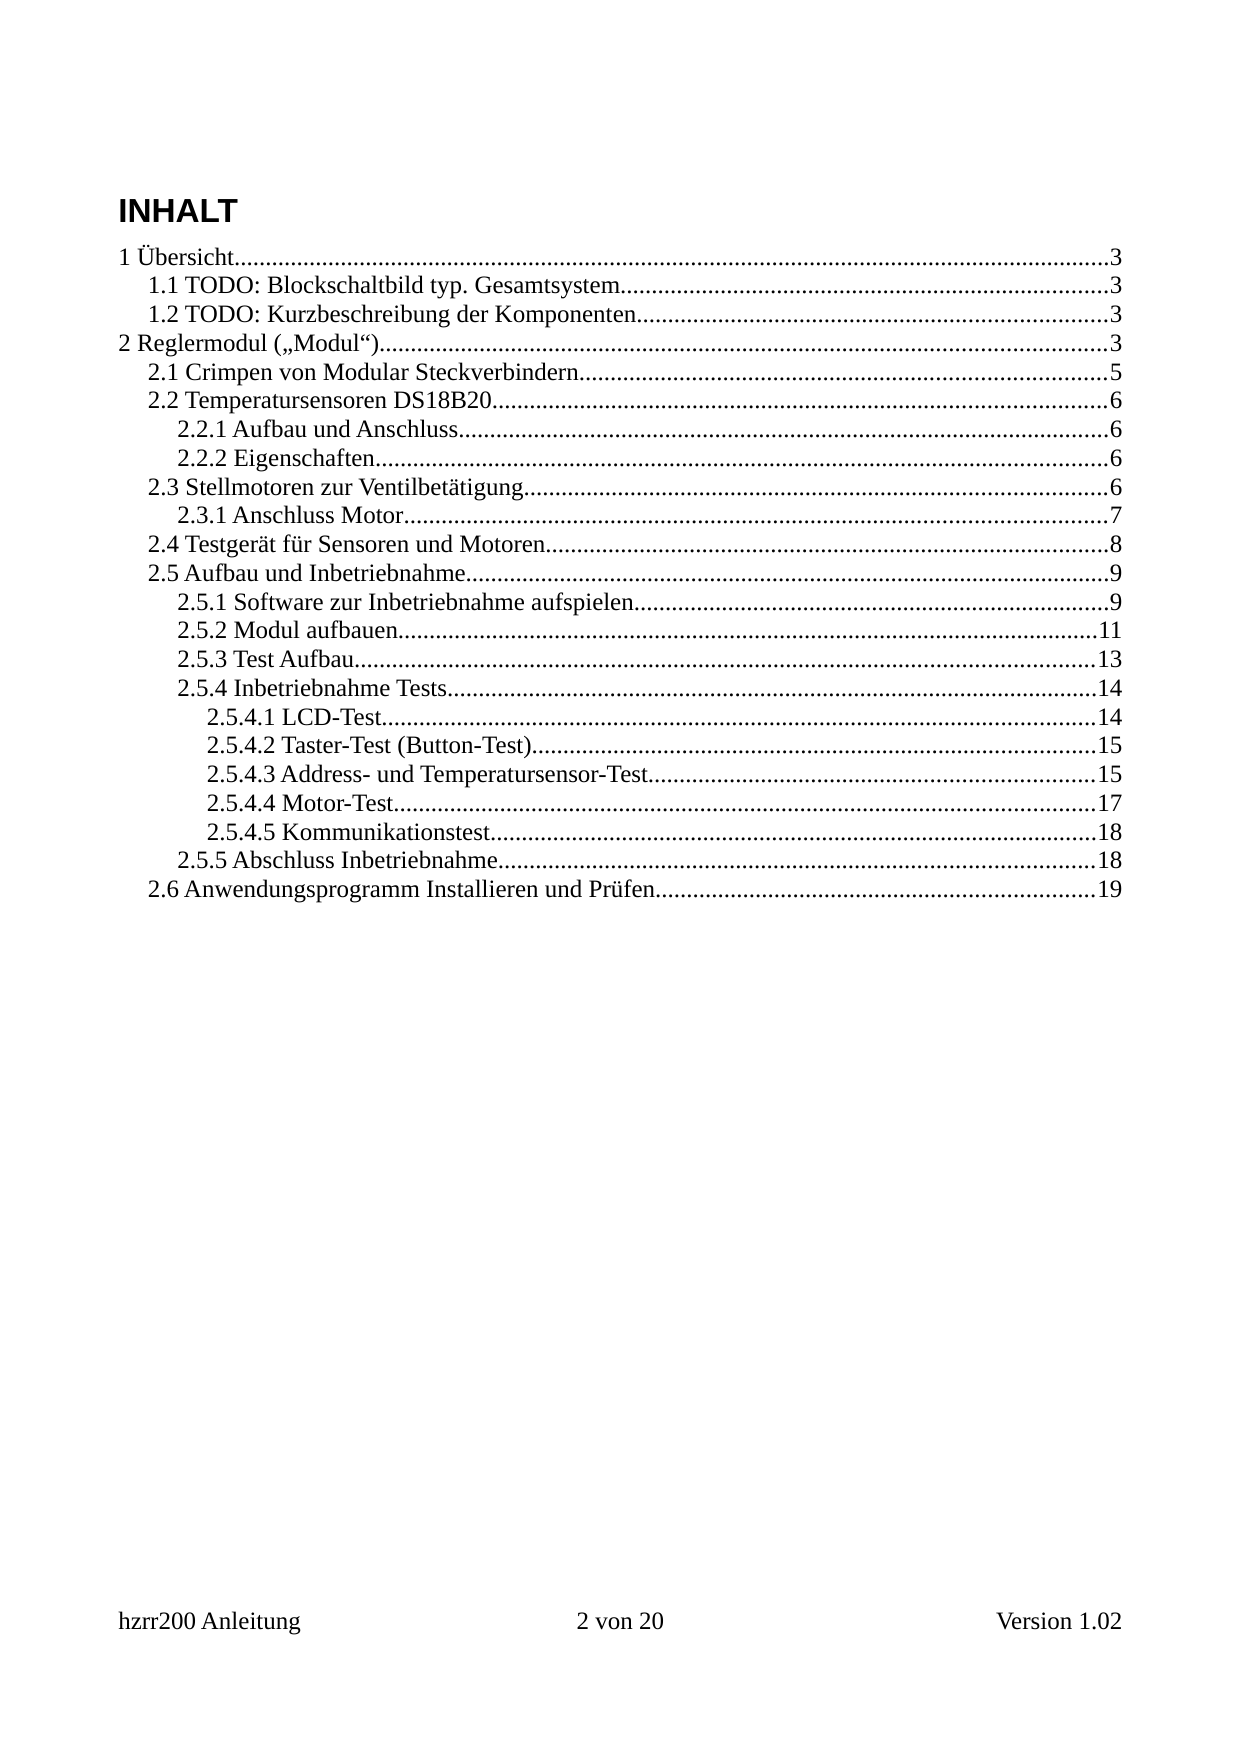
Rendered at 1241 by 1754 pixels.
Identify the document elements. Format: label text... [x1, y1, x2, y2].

subtitle INHALT [118, 191, 1122, 229]
text 2 Reglermodul („Modul“) 3 [118, 328, 1122, 357]
text 2.6 Anwendungsprogramm Installieren und Prüfen 19 [148, 874, 1122, 903]
text 2.5.3 Test Aufbau 13 [177, 644, 1122, 673]
text 2.5.4.3 Address- und Temperatursensor-Test 15 [207, 759, 1122, 788]
text 1 Übersicht 3 [118, 242, 1122, 270]
text 2.5.5 Abschluss Inbetriebnahme 18 [177, 845, 1122, 874]
text 2.5.4.2 Taster-Test (Button-Test) 15 [207, 730, 1122, 759]
text 2.2 Temperatursensoren DS18B20 6 [148, 385, 1122, 414]
text 2.3.1 Anschluss Motor 7 [177, 500, 1122, 529]
text 2.5 Aufbau und Inbetriebnahme 9 [148, 558, 1122, 587]
text 2.5.1 Software zur Inbetriebnahme aufspielen 9 [177, 587, 1122, 615]
text 2.3 Stellmotoren zur Ventilbetätigung 6 [148, 472, 1122, 500]
text 1.1 TODO: Blockschaltbild typ. Gesamtsystem 3 [148, 270, 1122, 299]
text 2.5.4.4 Motor-Test 17 [207, 788, 1122, 817]
text 2.5.4 Inbetriebnahme Tests 14 [177, 673, 1122, 702]
text 2.1 Crimpen von Modular Steckverbindern 5 [148, 357, 1122, 385]
text 2.5.2 Modul aufbauen 11 [177, 615, 1122, 644]
text 2.4 Testgerät für Sensoren und Motoren 8 [148, 529, 1122, 558]
text 1.2 TODO: Kurzbeschreibung der Komponenten 3 [148, 299, 1122, 328]
text 2.2.1 Aufbau und Anschluss 6 [177, 414, 1122, 443]
text 2.5.4.5 Kommunikationstest 18 [207, 817, 1122, 845]
text 2.2.2 Eigenschaften 6 [177, 443, 1122, 472]
text 2.5.4.1 LCD-Test 14 [207, 702, 1122, 730]
